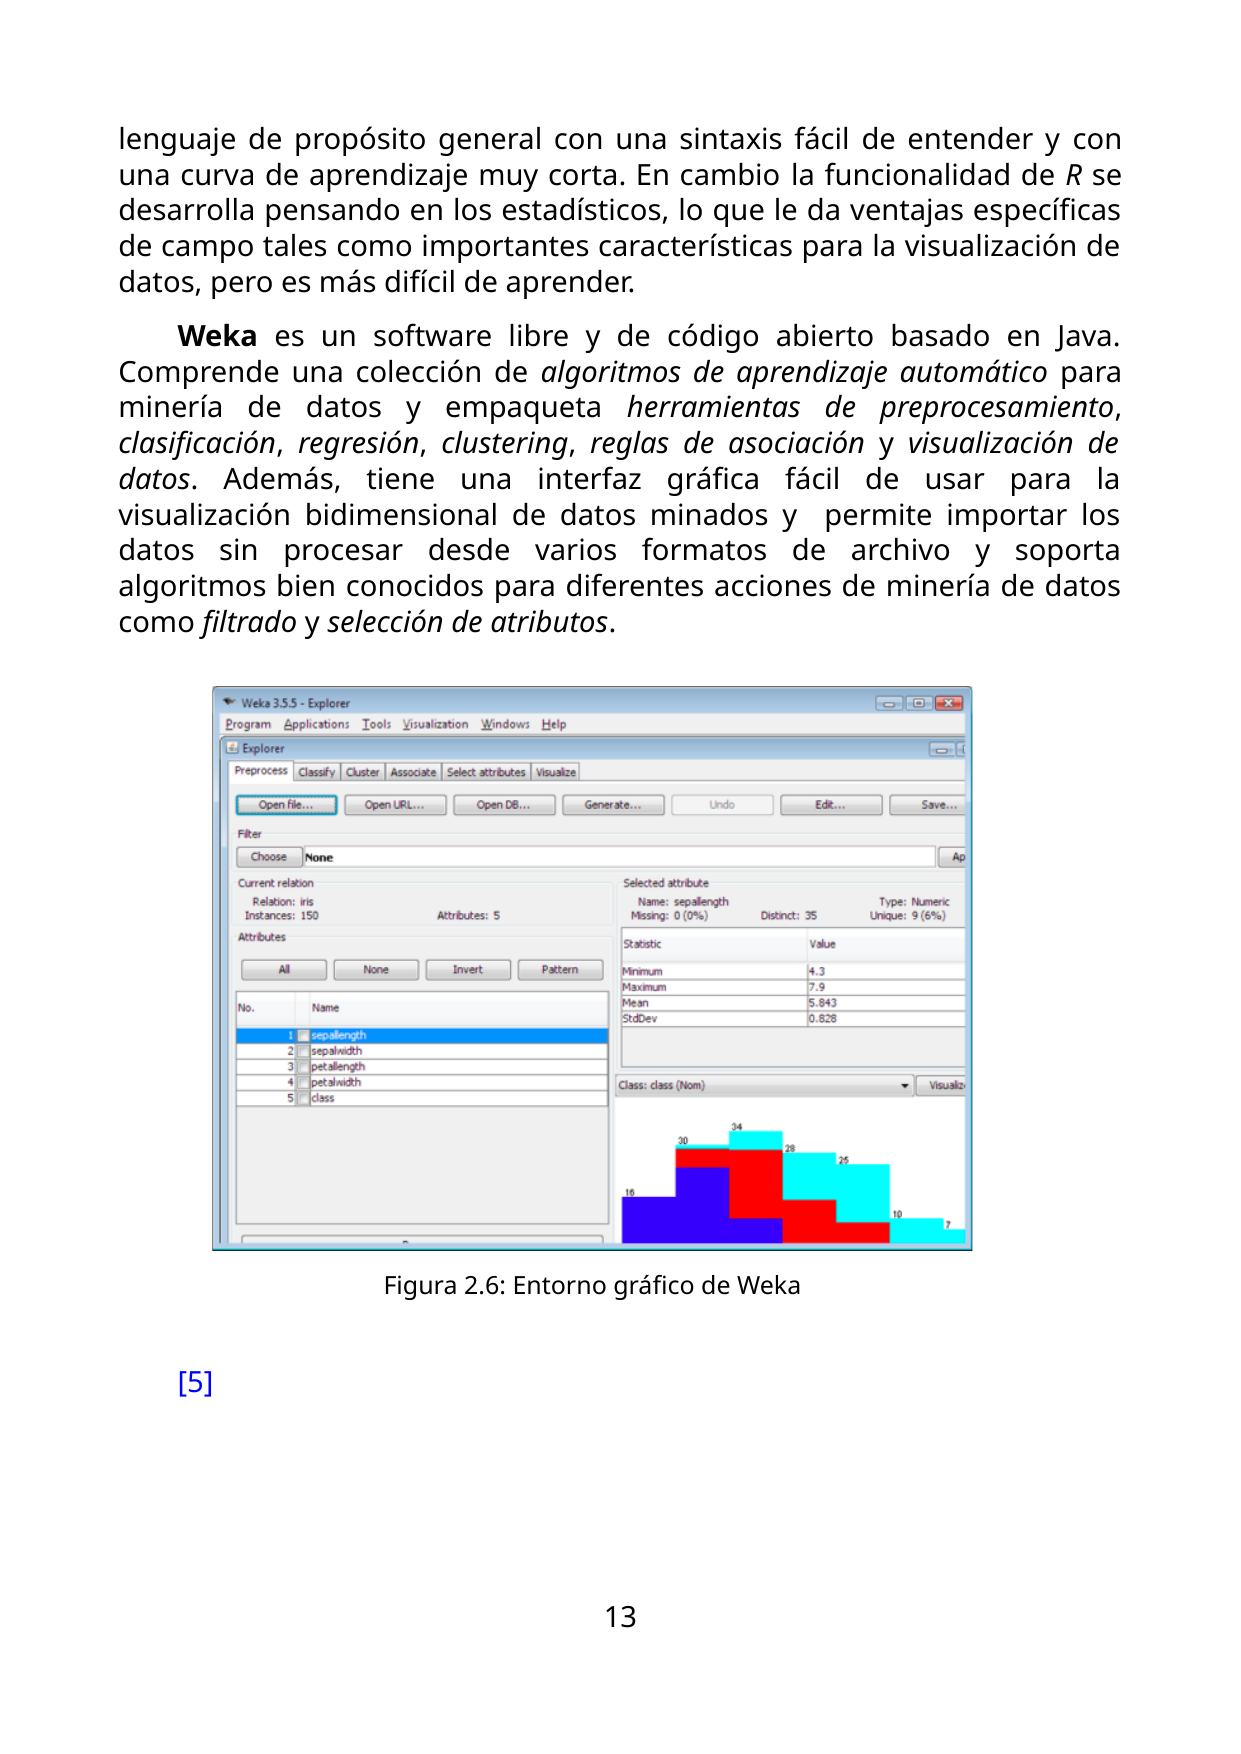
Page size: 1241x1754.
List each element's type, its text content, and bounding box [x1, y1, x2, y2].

text Figura 2.6: Entorno gráfico de Weka [212, 1251, 972, 1302]
text lenguaje de propósito general con una sintaxis fácil de entender y con una curva de aprendizaje muy corta. En cambio la funcionalidad de R se desarrolla pensando en los estadísticos, lo que le da ventajas específicas de campo tales como importantes características para la visualización de datos, pero es más difícil de aprender. [118, 118, 1122, 301]
text [5] [118, 1361, 1122, 1401]
picture [212, 686, 973, 1251]
text Weka es un software libre y de código abierto basado en Java. Comprende una colección de algoritmos de aprendizaje automático para minería de datos y empaqueta herramientas de preprocesamiento, clasificación, regresión, clustering, reglas de asociación y visualización de datos. Además, tiene una interfaz gráfica fácil de usar para la visualización bidimensional de datos minados y permite importar los datos sin procesar desde varios formatos de archivo y soporta algoritmos bien conocidos para diferentes acciones de minería de datos como filtrado y selección de atributos. [118, 315, 1122, 641]
